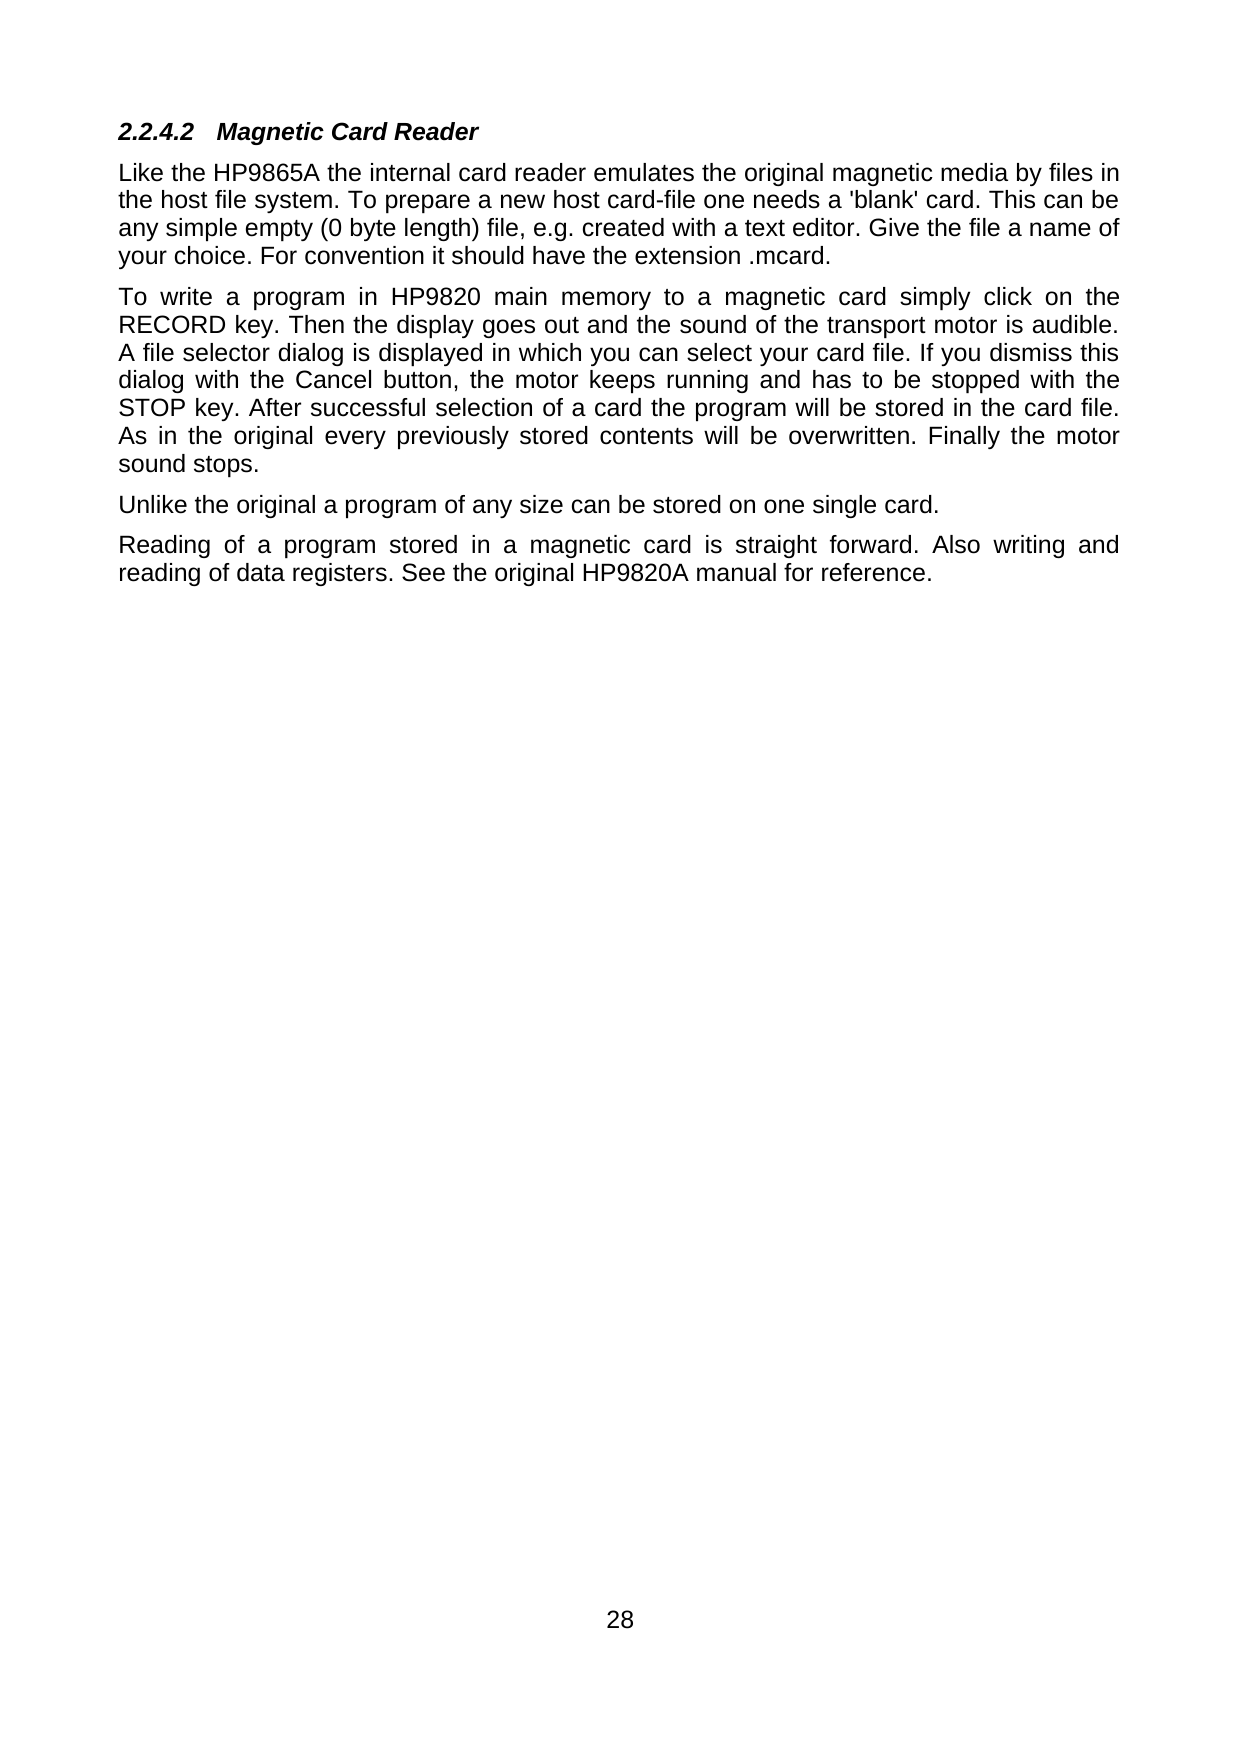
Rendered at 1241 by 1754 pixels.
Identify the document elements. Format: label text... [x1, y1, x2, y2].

subtitle Magnetic Card Reader [118, 118, 1122, 146]
text To write a program in HP9820 main memory to a magnetic card simply click on the RECORD key. Then the display goes out and the sound of the transport motor is audible. A file selector dialog is displayed in which you can select your card file. If you dismiss this dialog with the Cancel button, the motor keeps running and has to be stopped with the STOP key. After successful selection of a card the program will be stored in the card file. As in the original every previously stored contents will be overwritten. Finally the motor sound stops. [118, 282, 1122, 478]
text Unlike the original a program of any size can be stored on one single card. [118, 490, 1122, 518]
text Like the HP9865A the internal card reader emulates the original magnetic media by files in the host file system. To prepare a new host card-file one needs a 'blank' card. This can be any simple empty (0 byte length) file, e.g. created with a text editor. Give the file a name of your choice. For convention it should have the extension .mcard. [118, 158, 1122, 270]
text Reading of a program stored in a magnetic card is straight forward. Also writing and reading of data registers. See the original HP9820A manual for reference. [118, 531, 1122, 587]
